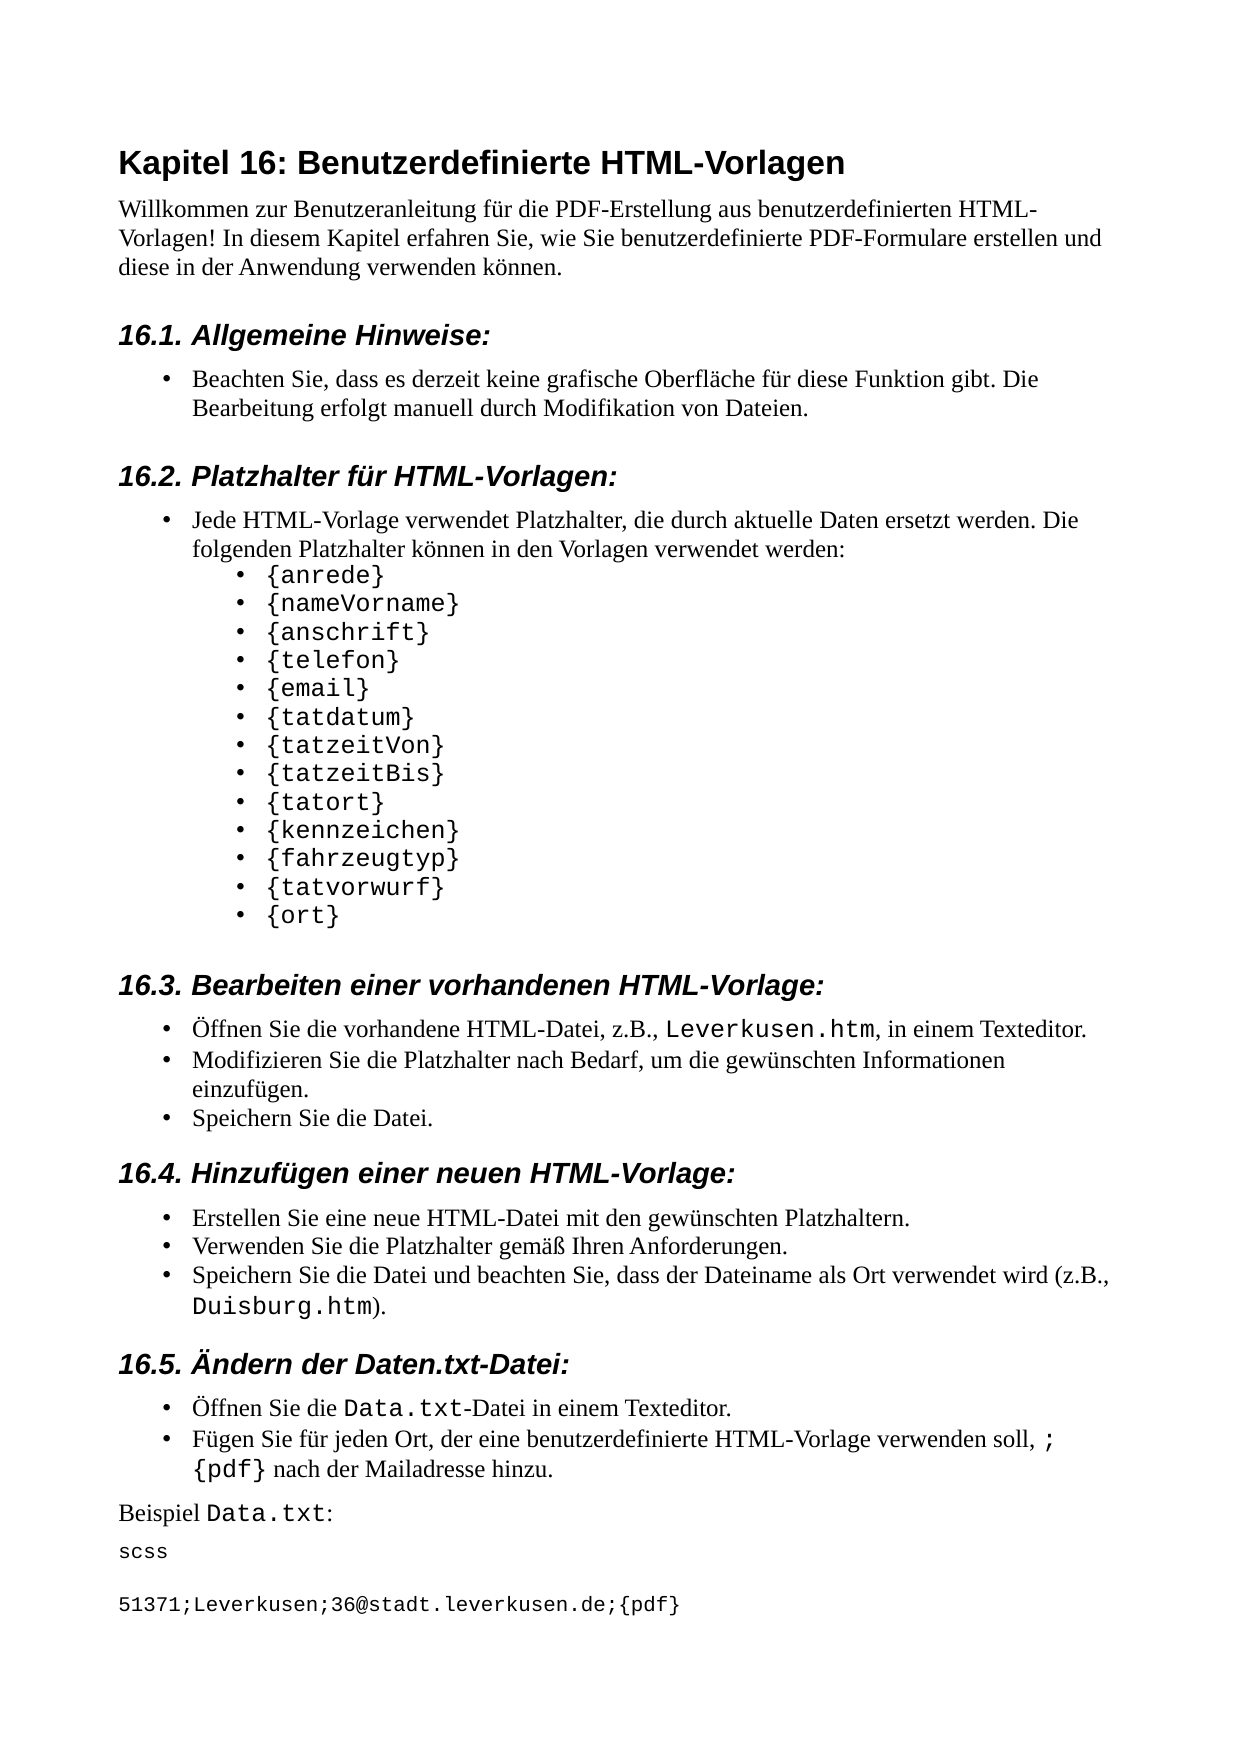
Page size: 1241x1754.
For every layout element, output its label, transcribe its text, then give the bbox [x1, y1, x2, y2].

list Beachten Sie, dass es derzeit keine grafische Oberfläche für diese Funktion gibt. Die Bearbeitung erfolgt manuell durch Modifikation von Dateien. [162, 364, 1122, 422]
subtitle 16.5. Ändern der Daten.txt-Datei: [118, 1347, 1122, 1380]
list {tatzeitBis} [236, 761, 1122, 789]
list {fahrzeugtyp} [236, 846, 1122, 874]
subtitle 16.4. Hinzufügen einer neuen HTML-Vorlage: [118, 1157, 1122, 1190]
list Öffnen Sie die vorhandene HTML-Datei, z.B., Leverkusen.htm, in einem Texteditor. [162, 1014, 1122, 1045]
list {telefon} [236, 648, 1122, 676]
list Öffnen Sie die Data.txt-Datei in einem Texteditor. [162, 1393, 1122, 1424]
list Modifizieren Sie die Platzhalter nach Bedarf, um die gewünschten Informationen einzufügen. [162, 1045, 1122, 1103]
list {kennzeichen} [236, 818, 1122, 846]
list {anschrift} [236, 619, 1122, 648]
list Speichern Sie die Datei. [162, 1103, 1122, 1132]
list {ort} [236, 903, 1122, 931]
list Verwenden Sie die Platzhalter gemäß Ihren Anforderungen. [162, 1231, 1122, 1260]
list Jede HTML-Vorlage verwendet Platzhalter, die durch aktuelle Daten ersetzt werden. Die folgenden Platzhalter können in den Vorlagen verwendet werden: [162, 505, 1122, 563]
list {tatzeitVon} [236, 733, 1122, 761]
text scss [118, 1541, 1122, 1565]
list {anrede} [236, 563, 1122, 591]
subtitle Kapitel 16: Benutzerdefinierte HTML-Vorlagen [118, 143, 1122, 182]
subtitle 16.2. Platzhalter für HTML-Vorlagen: [118, 459, 1122, 493]
subtitle 16.3. Bearbeiten einer vorhandenen HTML-Vorlage: [118, 968, 1122, 1002]
list Speichern Sie die Datei und beachten Sie, dass der Dateiname als Ort verwendet wird (z.B., Duisburg.htm). [162, 1260, 1122, 1322]
text Willkommen zur Benutzeranleitung für die PDF-Erstellung aus benutzerdefinierten HTML-Vorlagen! In diesem Kapitel erfahren Sie, wie Sie benutzerdefinierte PDF-Formulare erstellen und diese in der Anwendung verwenden können. [118, 194, 1122, 281]
list {nameVorname} [236, 591, 1122, 619]
subtitle 16.1. Allgemeine Hinweise: [118, 318, 1122, 352]
text 51371;Leverkusen;36@stadt.leverkusen.de;{pdf} [118, 1594, 1122, 1618]
list {email} [236, 676, 1122, 704]
list {tatort} [236, 789, 1122, 818]
list Fügen Sie für jeden Ort, der eine benutzerdefinierte HTML-Vorlage verwenden soll, ;{pdf} nach der Mailadresse hinzu. [162, 1424, 1122, 1485]
text Beispiel Data.txt: [118, 1498, 1122, 1529]
list Erstellen Sie eine neue HTML-Datei mit den gewünschten Platzhaltern. [162, 1203, 1122, 1231]
list {tatvorwurf} [236, 874, 1122, 903]
list {tatdatum} [236, 704, 1122, 733]
